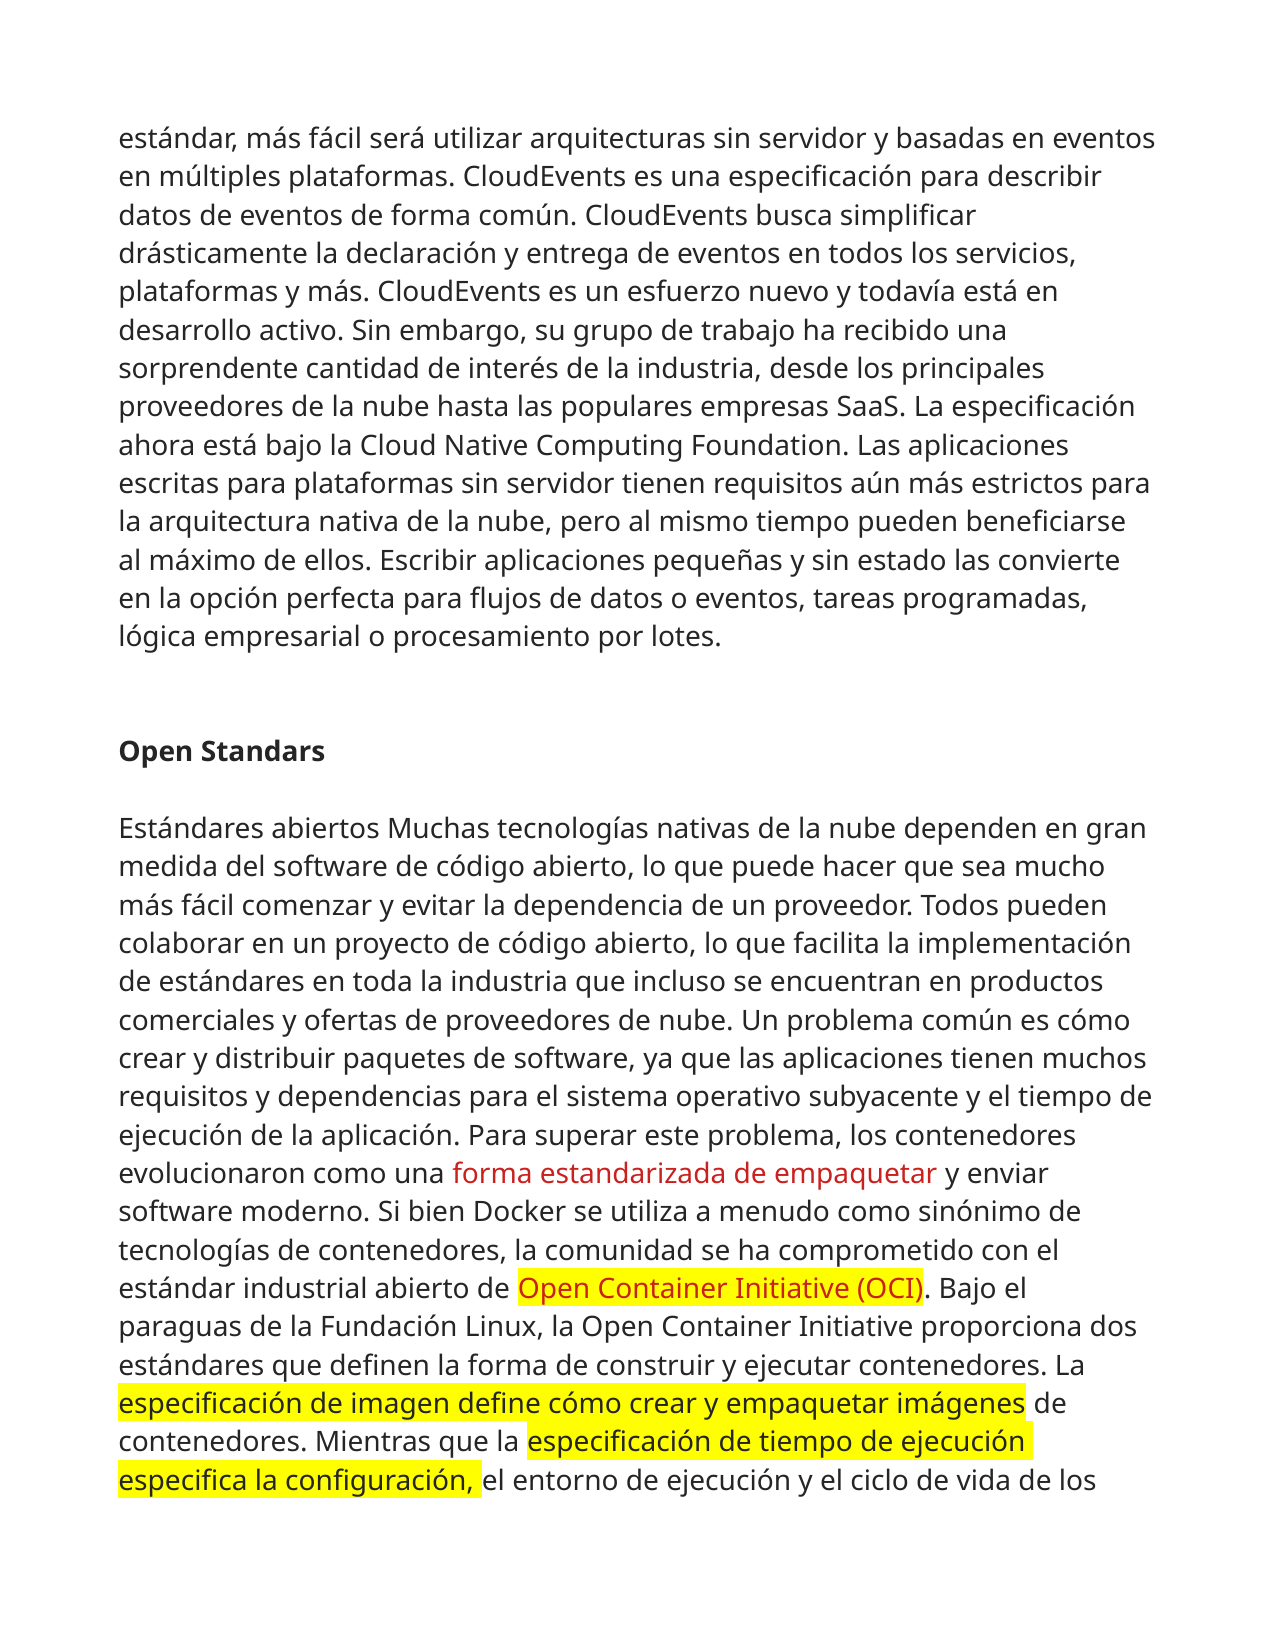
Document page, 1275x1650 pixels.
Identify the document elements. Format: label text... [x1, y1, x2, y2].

text estándar, más fácil será utilizar arquitecturas sin servidor y basadas en eventos en múltiples plataformas. CloudEvents es una especificación para describir datos de eventos de forma común. CloudEvents busca simplificar drásticamente la declaración y entrega de eventos en todos los servicios, plataformas y más. CloudEvents es un esfuerzo nuevo y todavía está en desarrollo activo. Sin embargo, su grupo de trabajo ha recibido una sorprendente cantidad de interés de la industria, desde los principales proveedores de la nube hasta las populares empresas SaaS. La especificación ahora está bajo la Cloud Native Computing Foundation. Las aplicaciones escritas para plataformas sin servidor tienen requisitos aún más estrictos para la arquitectura nativa de la nube, pero al mismo tiempo pueden beneficiarse al máximo de ellos. Escribir aplicaciones pequeñas y sin estado las convierte en la opción perfecta para flujos de datos o eventos, tareas programadas, lógica empresarial o procesamiento por lotes. [118, 118, 1157, 655]
text Open Standars [118, 693, 1157, 770]
text Estándares abiertos Muchas tecnologías nativas de la nube dependen en gran medida del software de código abierto, lo que puede hacer que sea mucho más fácil comenzar y evitar la dependencia de un proveedor. Todos pueden colaborar en un proyecto de código abierto, lo que facilita la implementación de estándares en toda la industria que incluso se encuentran en productos comerciales y ofertas de proveedores de nube. Un problema común es cómo crear y distribuir paquetes de software, ya que las aplicaciones tienen muchos requisitos y dependencias para el sistema operativo subyacente y el tiempo de ejecución de la aplicación. Para superar este problema, los contenedores evolucionaron como una forma estandarizada de empaquetar y enviar software moderno. Si bien Docker se utiliza a menudo como sinónimo de tecnologías de contenedores, la comunidad se ha comprometido con el estándar industrial abierto de Open Container Initiative (OCI). Bajo el paraguas de la Fundación Linux, la Open Container Initiative proporciona dos estándares que definen la forma de construir y ejecutar contenedores. La especificación de imagen define cómo crear y empaquetar imágenes de contenedores. Mientras que la especificación de tiempo de ejecución especifica la configuración, el entorno de ejecución y el ciclo de vida de los [118, 808, 1157, 1498]
